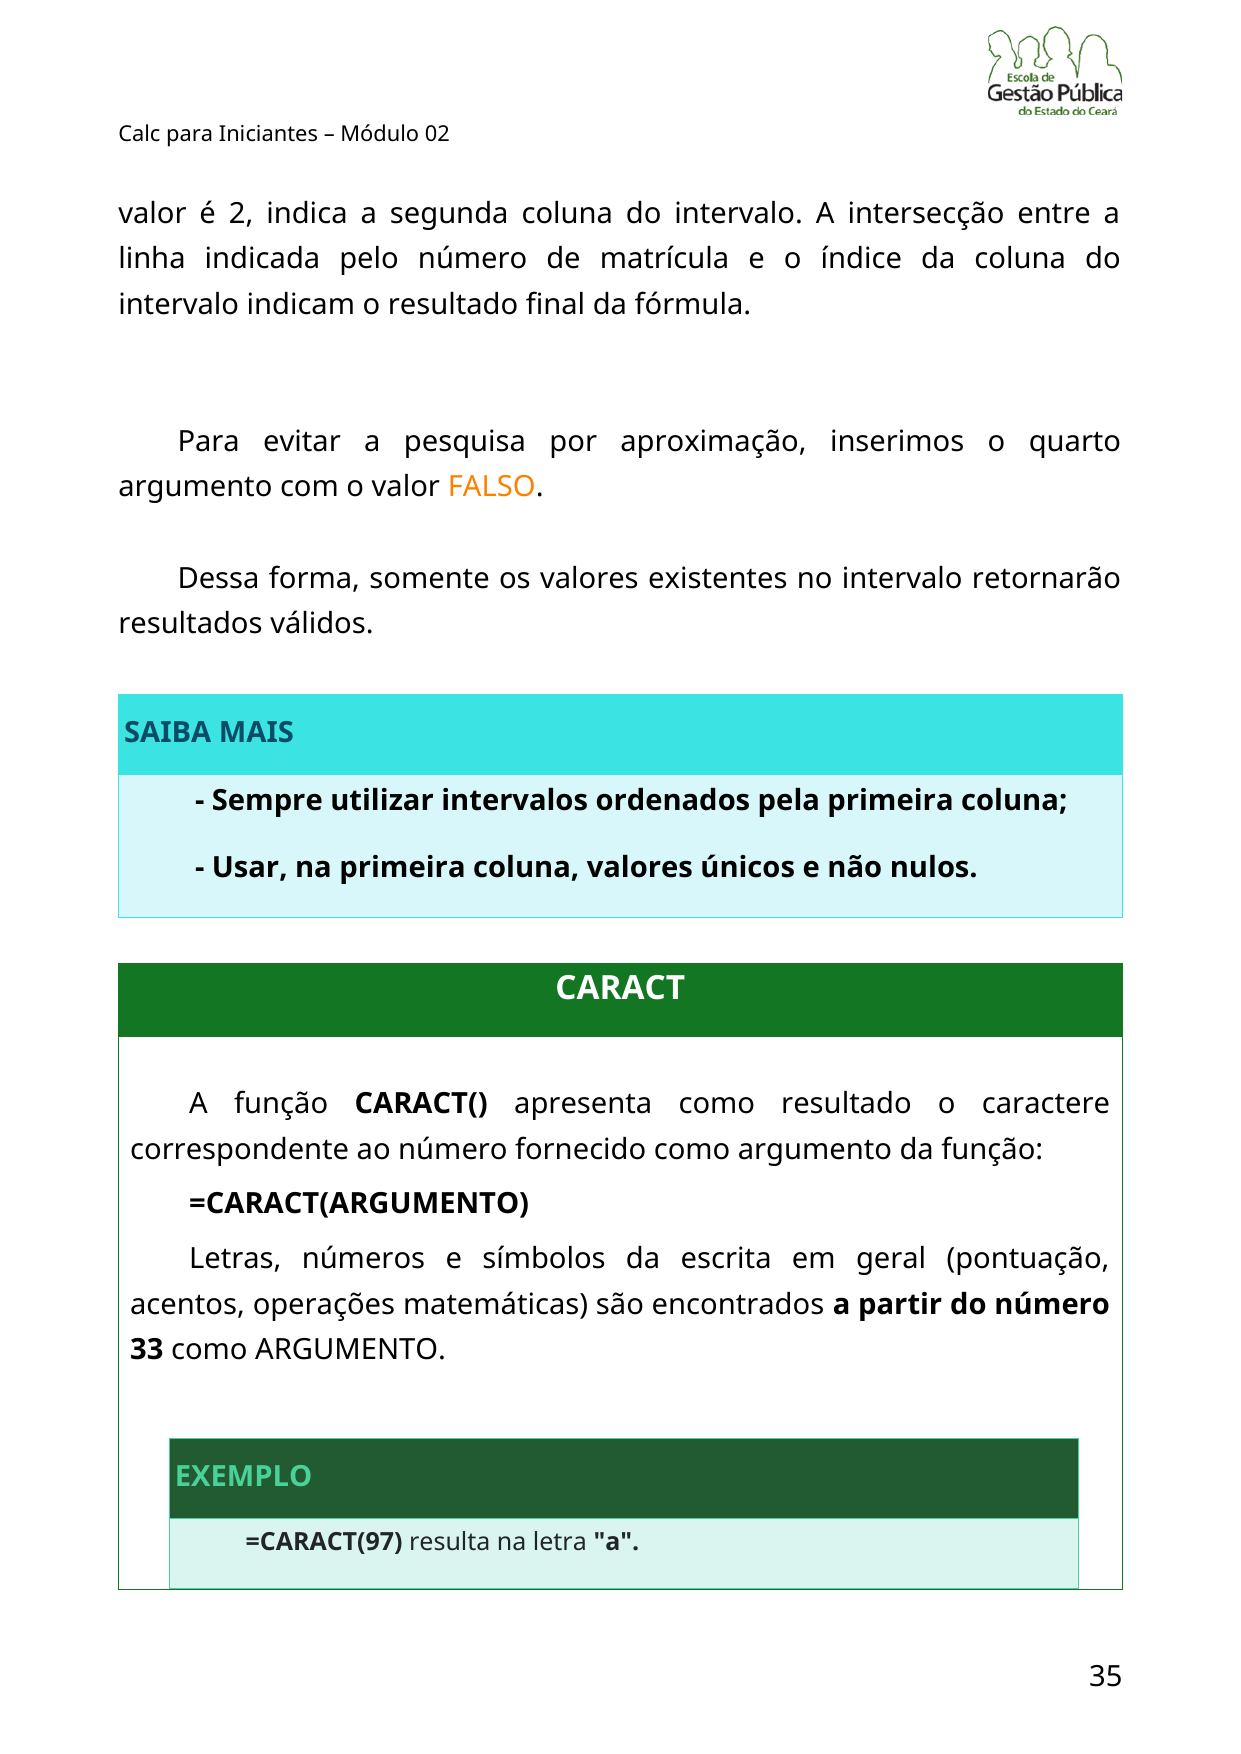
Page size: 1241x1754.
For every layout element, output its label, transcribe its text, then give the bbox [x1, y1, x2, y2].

table_cell =CARACT(97) resulta na letra "a". [170, 1519, 1078, 1588]
text valor é 2, indica a segunda coluna do intervalo. A intersecção entre a linha indicada pelo número de matrícula e o índice da coluna do intervalo indicam o resultado final da fórmula. [118, 192, 1122, 323]
table_header CARACT [119, 964, 1122, 1036]
table_cell A função CARACT() apresenta como resultado o caractere correspondente ao número fornecido como argumento da função: =CARACT(ARGUMENTO) Letras, números e símbolos da escrita em geral (pontuação, acentos, operações matemáticas) são encontrados a partir do número 33 como ARGUMENTO. [119, 1037, 1122, 1588]
text Para evitar a pesquisa por aproximação, inserimos o quarto argumento com o valor FALSO. [118, 420, 1122, 505]
table_cell - Sempre utilizar intervalos ordenados pela primeira coluna; - Usar, na primeira coluna, valores únicos e não nulos. [119, 775, 1122, 917]
table_header EXEMPLO [170, 1439, 1078, 1518]
text Dessa forma, somente os valores existentes no intervalo retornarão resultados válidos. [118, 557, 1122, 642]
table_header SAIBA MAIS [119, 695, 1122, 774]
picture [118, 26, 1123, 115]
